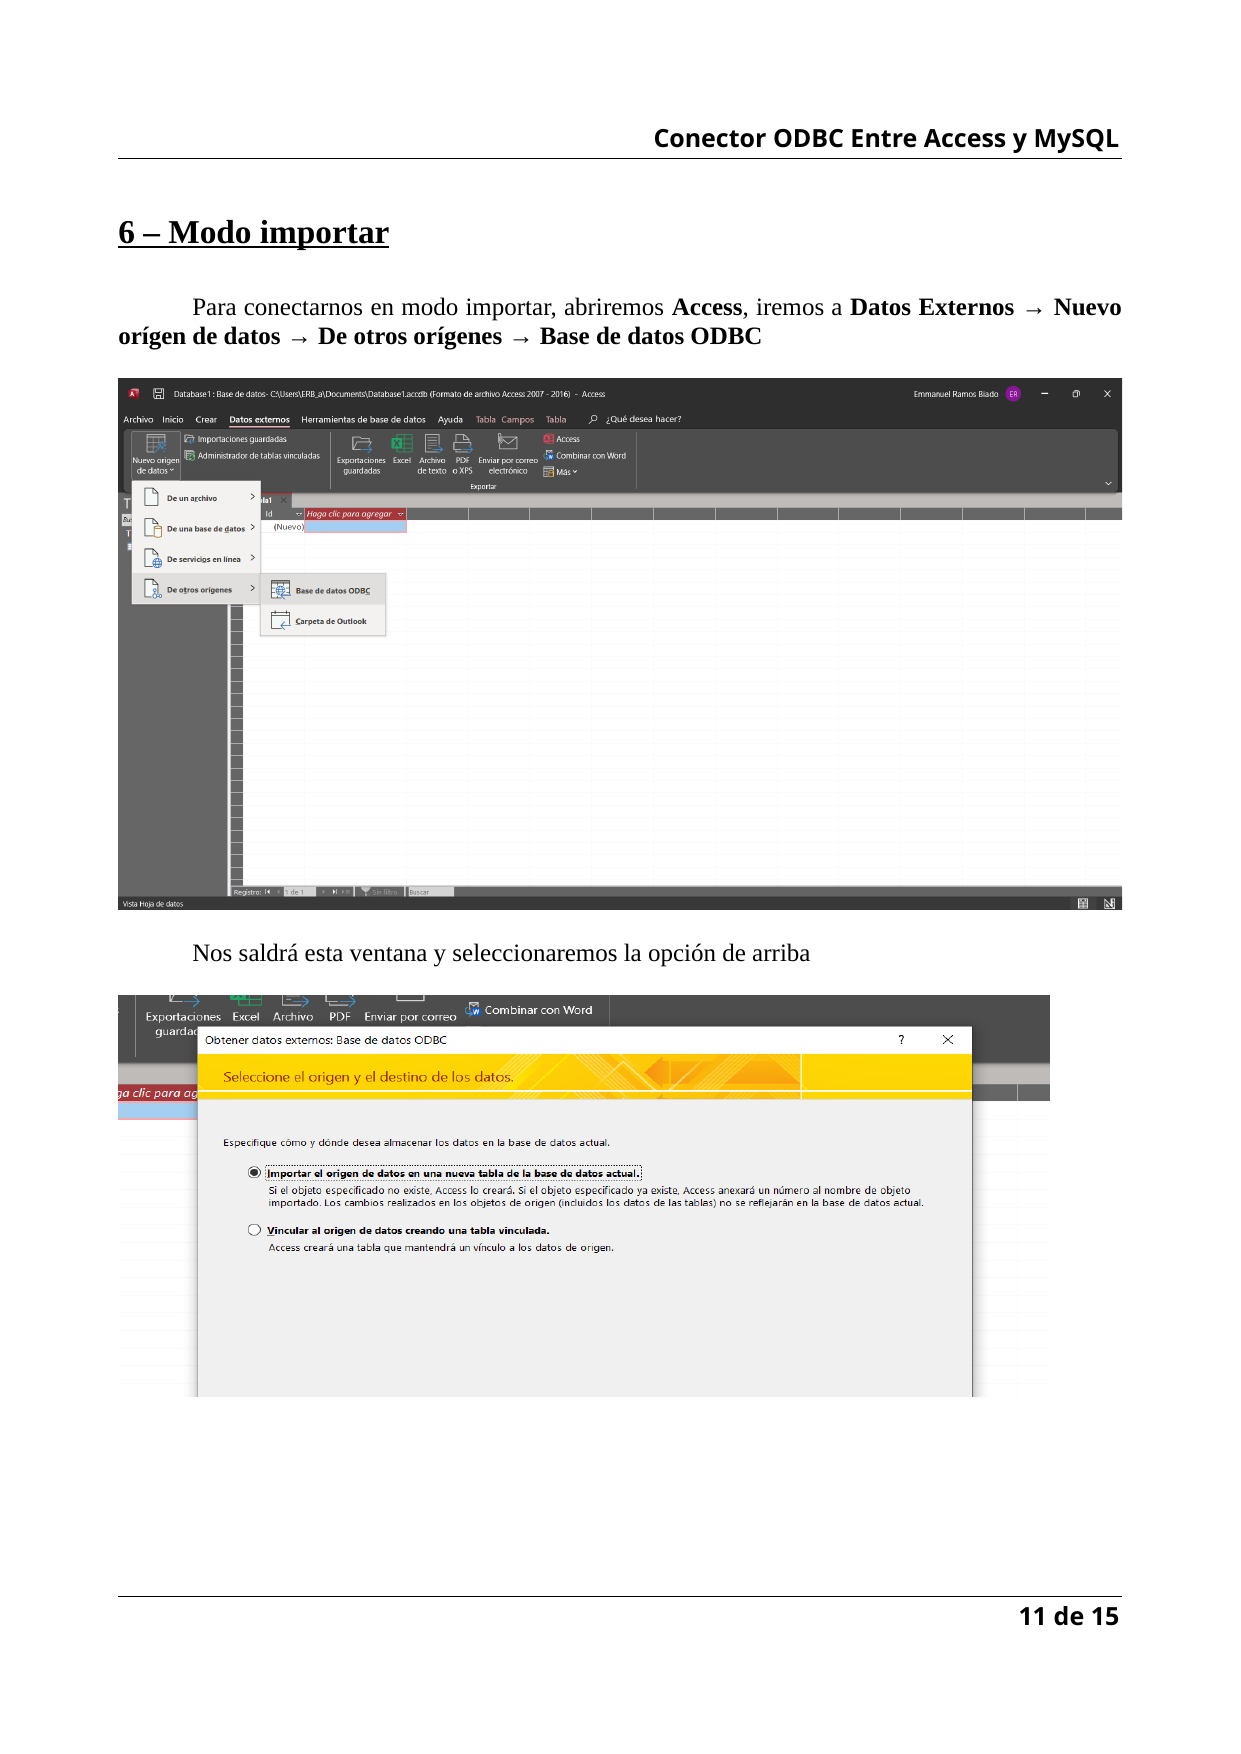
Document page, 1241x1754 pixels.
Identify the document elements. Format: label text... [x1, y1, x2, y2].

text Nos saldrá esta ventana y seleccionaremos la opción de arriba [118, 938, 1122, 967]
text 6 – Modo importar [118, 213, 1122, 251]
text Para conectarnos en modo importar, abriremos Access, iremos a Datos Externos → Nuevo orígen de datos → De otros orígenes → Base de datos ODBC [118, 292, 1122, 350]
picture [118, 378, 1123, 910]
picture [118, 995, 1050, 1397]
